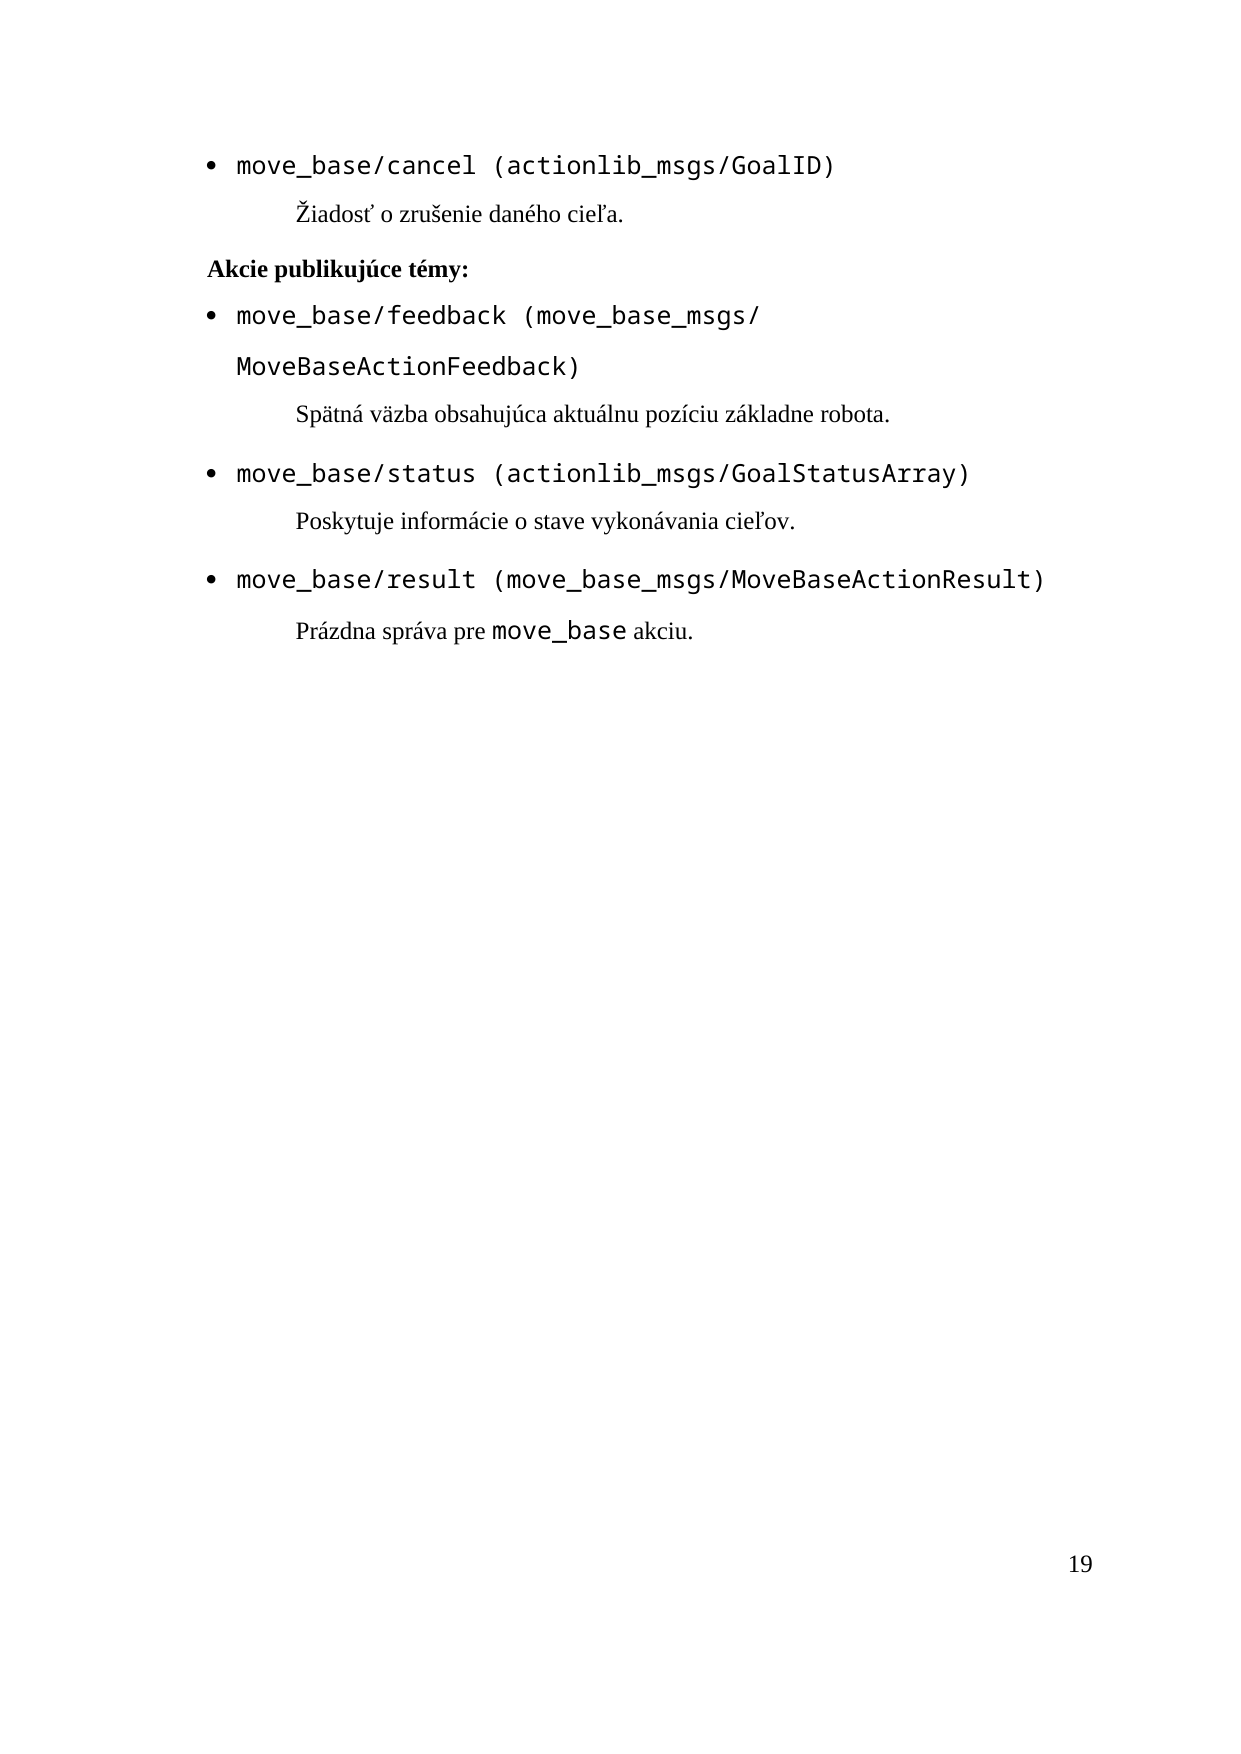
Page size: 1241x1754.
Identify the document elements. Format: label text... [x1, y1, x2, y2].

list move_base/status (actionlib_msgs/GoalStatusArray) [207, 455, 1092, 489]
text Spätná väzba obsahujúca aktuálnu pozíciu základne robota. [295, 399, 1092, 428]
text Žiadosť o zrušenie daného cieľa. [295, 199, 1092, 227]
text Prázdna správa pre move_base akciu. [295, 613, 1092, 647]
text Akcie publikujúce témy: [207, 254, 1092, 283]
list move_base/cancel (actionlib_msgs/GoalID) [207, 148, 1092, 182]
list move_base/result (move_base_msgs/MoveBaseActionResult) [207, 562, 1092, 596]
text Poskytuje informácie o stave vykonávania cieľov. [295, 506, 1092, 535]
list move_base/feedback (move_base_msgs/MoveBaseActionFeedback) [207, 297, 1092, 383]
